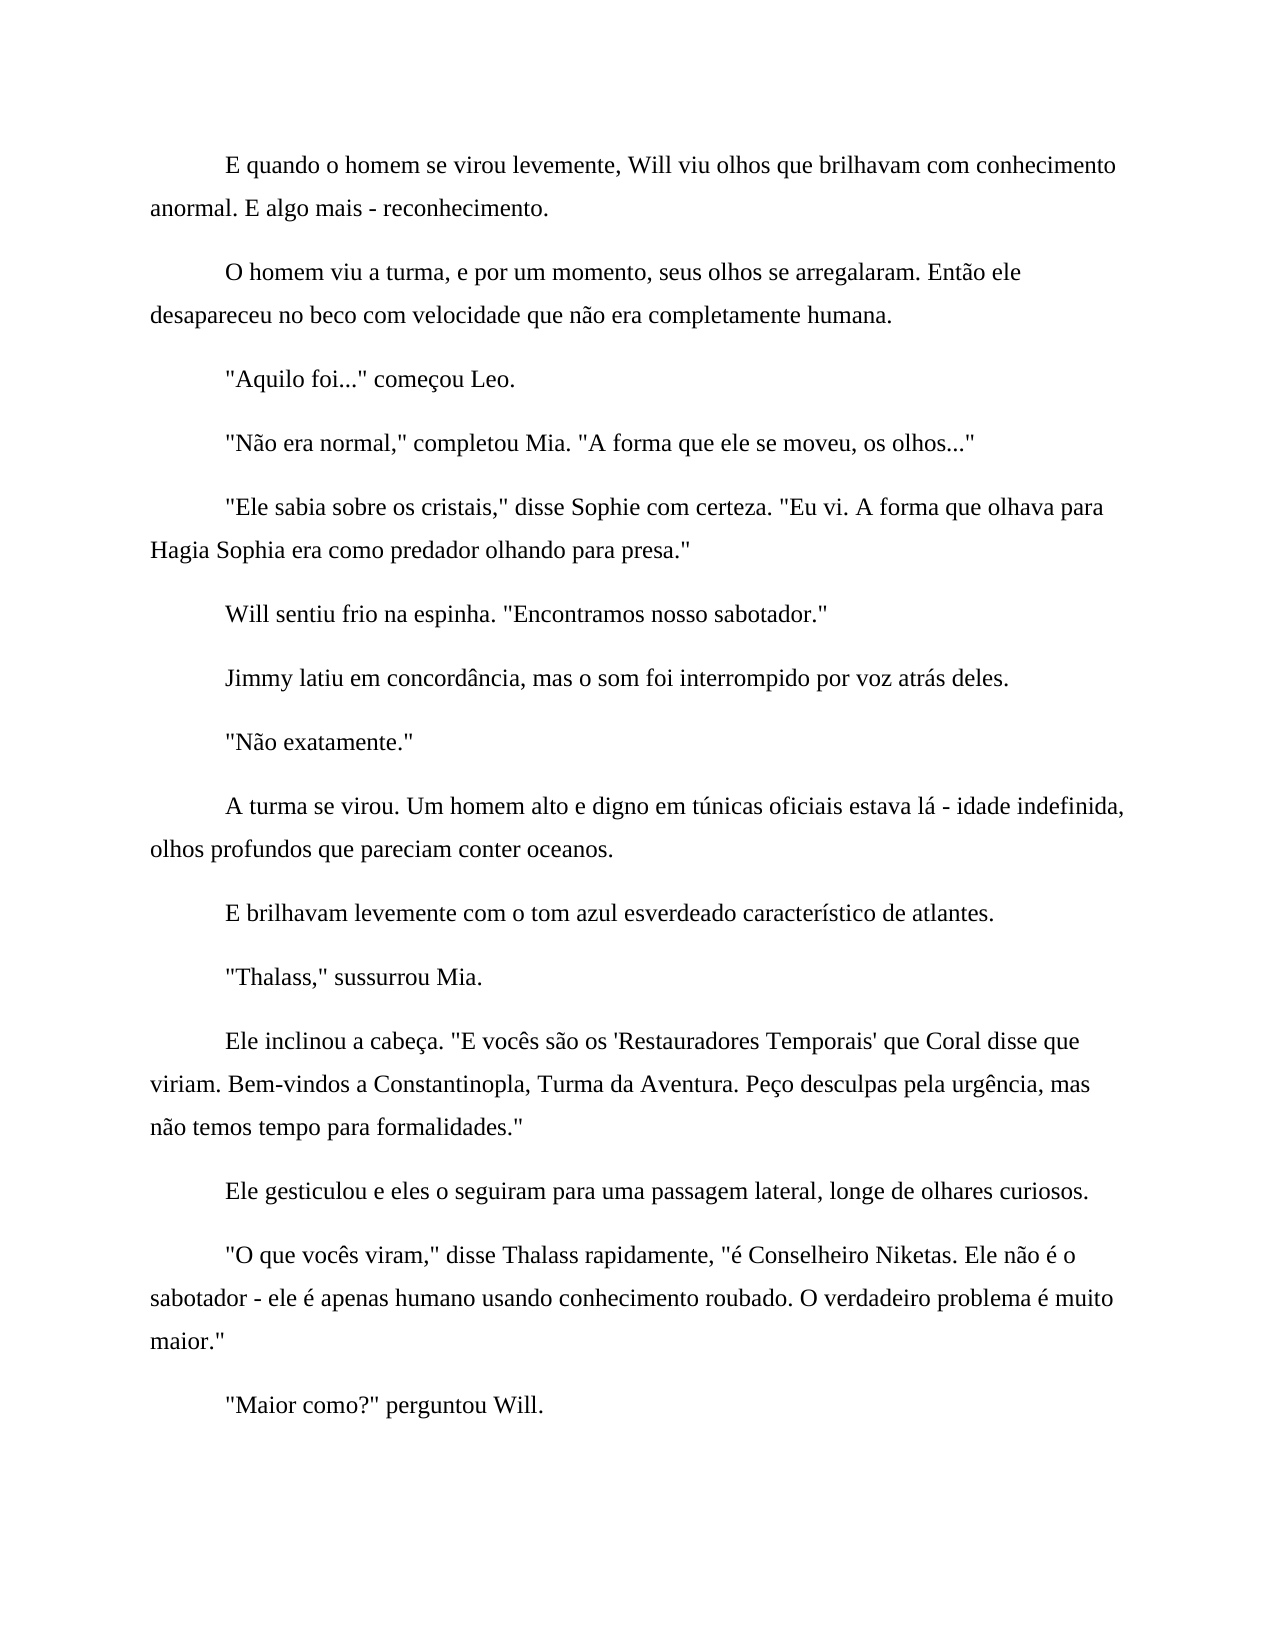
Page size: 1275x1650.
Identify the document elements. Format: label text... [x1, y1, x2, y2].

text "Não era normal," completou Mia. "A forma que ele se moveu, os olhos..." [150, 428, 1125, 457]
text Ele inclinou a cabeça. "E vocês são os 'Restauradores Temporais' que Coral disse que viriam. Bem-vindos a Constantinopla, Turma da Aventura. Peço desculpas pela urgência, mas não temos tempo para formalidades." [150, 1026, 1125, 1141]
text "Maior como?" perguntou Will. [150, 1390, 1125, 1419]
text "O que vocês viram," disse Thalass rapidamente, "é Conselheiro Niketas. Ele não é o sabotador - ele é apenas humano usando conhecimento roubado. O verdadeiro problema é muito maior." [150, 1240, 1125, 1355]
text O homem viu a turma, e por um momento, seus olhos se arregalaram. Então ele desapareceu no beco com velocidade que não era completamente humana. [150, 257, 1125, 329]
text Will sentiu frio na espinha. "Encontramos nosso sabotador." [150, 599, 1125, 628]
text "Ele sabia sobre os cristais," disse Sophie com certeza. "Eu vi. A forma que olhava para Hagia Sophia era como predador olhando para presa." [150, 492, 1125, 564]
text Jimmy latiu em concordância, mas o som foi interrompido por voz atrás deles. [150, 663, 1125, 692]
text "Aquilo foi..." começou Leo. [150, 364, 1125, 393]
text "Thalass," sussurrou Mia. [150, 962, 1125, 991]
text "Não exatamente." [150, 727, 1125, 756]
text A turma se virou. Um homem alto e digno em túnicas oficiais estava lá - idade indefinida, olhos profundos que pareciam conter oceanos. [150, 791, 1125, 863]
text E brilhavam levemente com o tom azul esverdeado característico de atlantes. [150, 898, 1125, 927]
text E quando o homem se virou levemente, Will viu olhos que brilhavam com conhecimento anormal. E algo mais - reconhecimento. [150, 150, 1125, 222]
text Ele gesticulou e eles o seguiram para uma passagem lateral, longe de olhares curiosos. [150, 1176, 1125, 1205]
